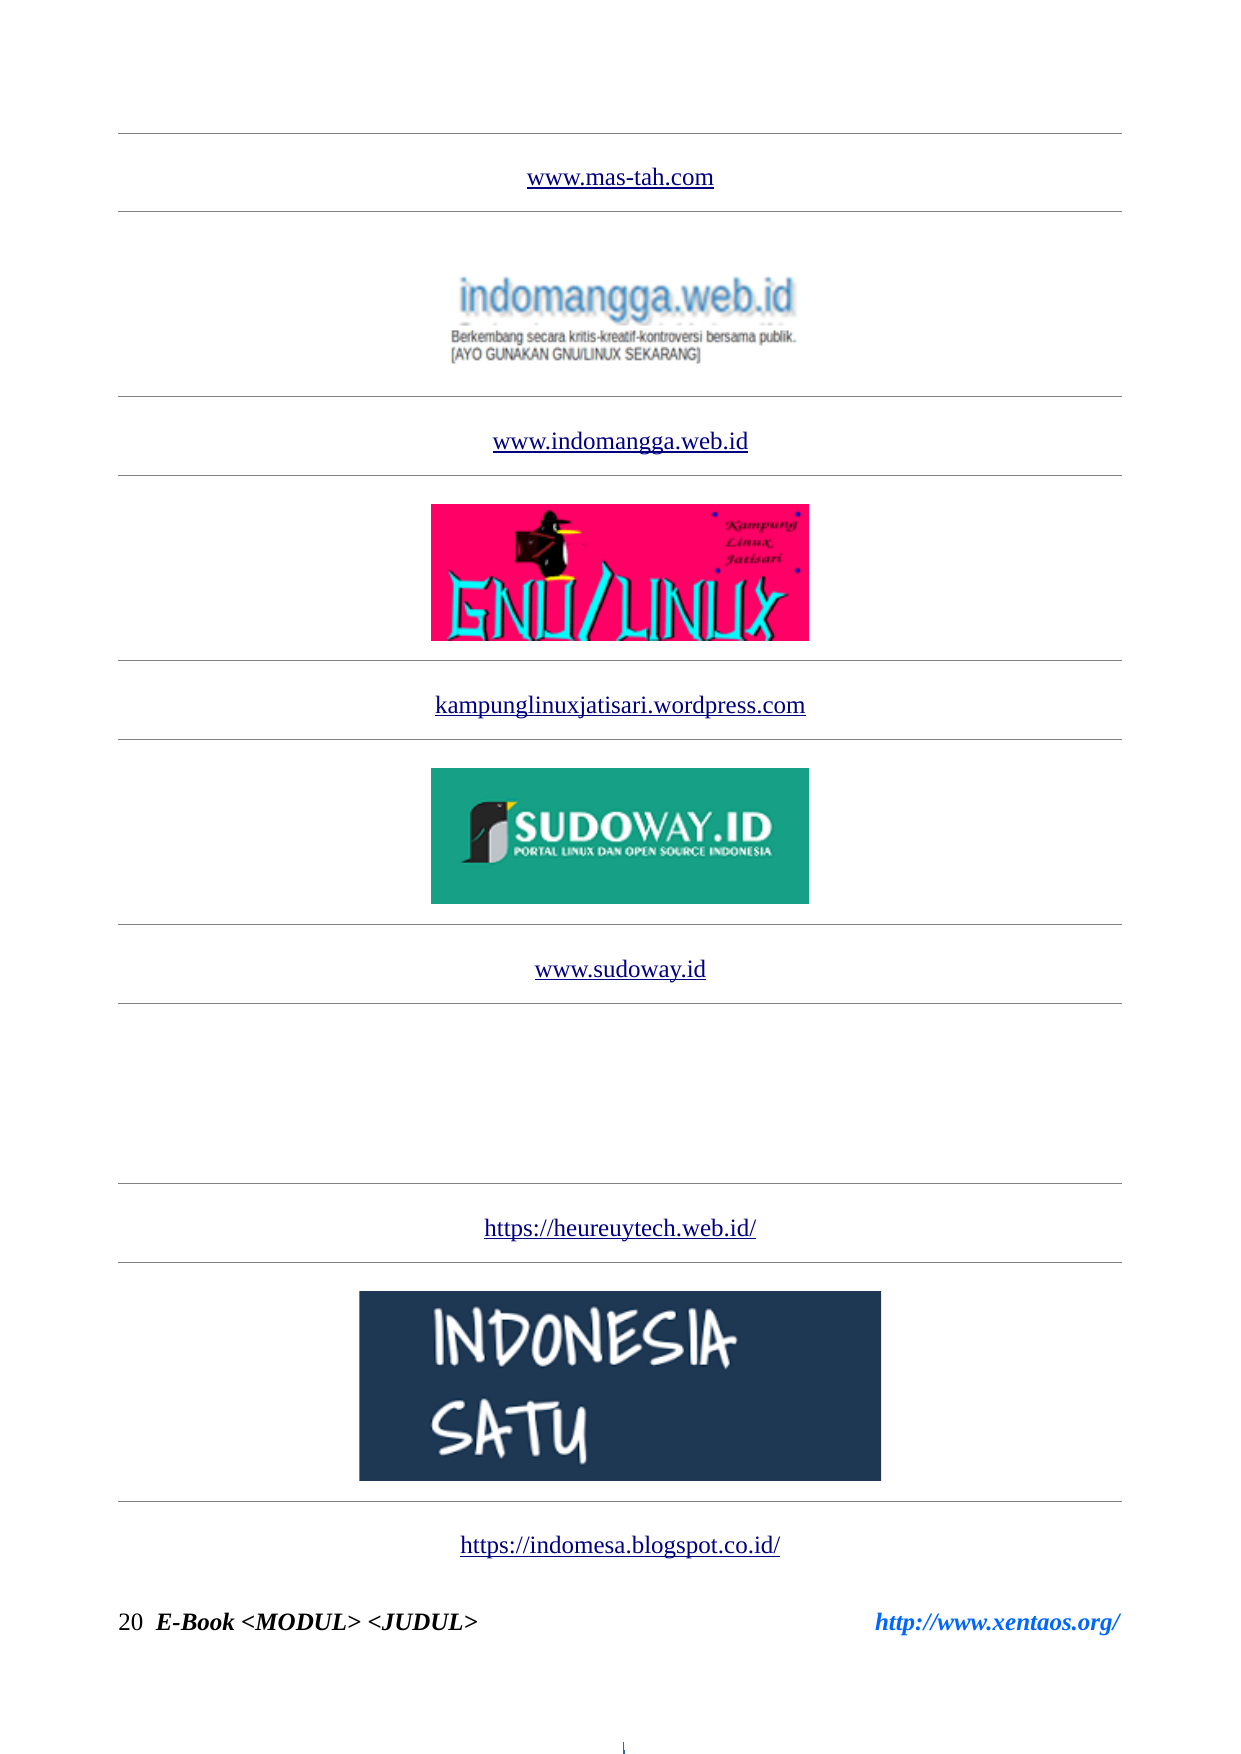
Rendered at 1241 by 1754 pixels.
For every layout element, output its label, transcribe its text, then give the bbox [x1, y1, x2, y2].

picture [431, 768, 810, 904]
text kampunglinuxjatisari.wordpress.com [118, 690, 1122, 719]
text www.indomangga.web.id [118, 426, 1122, 455]
picture [359, 1291, 882, 1481]
text www.sudoway.id [118, 954, 1122, 983]
text https://heureuytech.web.id/ [118, 1213, 1122, 1242]
text https://indomesa.blogspot.co.id/ [118, 1531, 1122, 1559]
picture [431, 241, 810, 377]
text www.mas-tah.com [118, 162, 1122, 191]
picture [431, 504, 810, 641]
